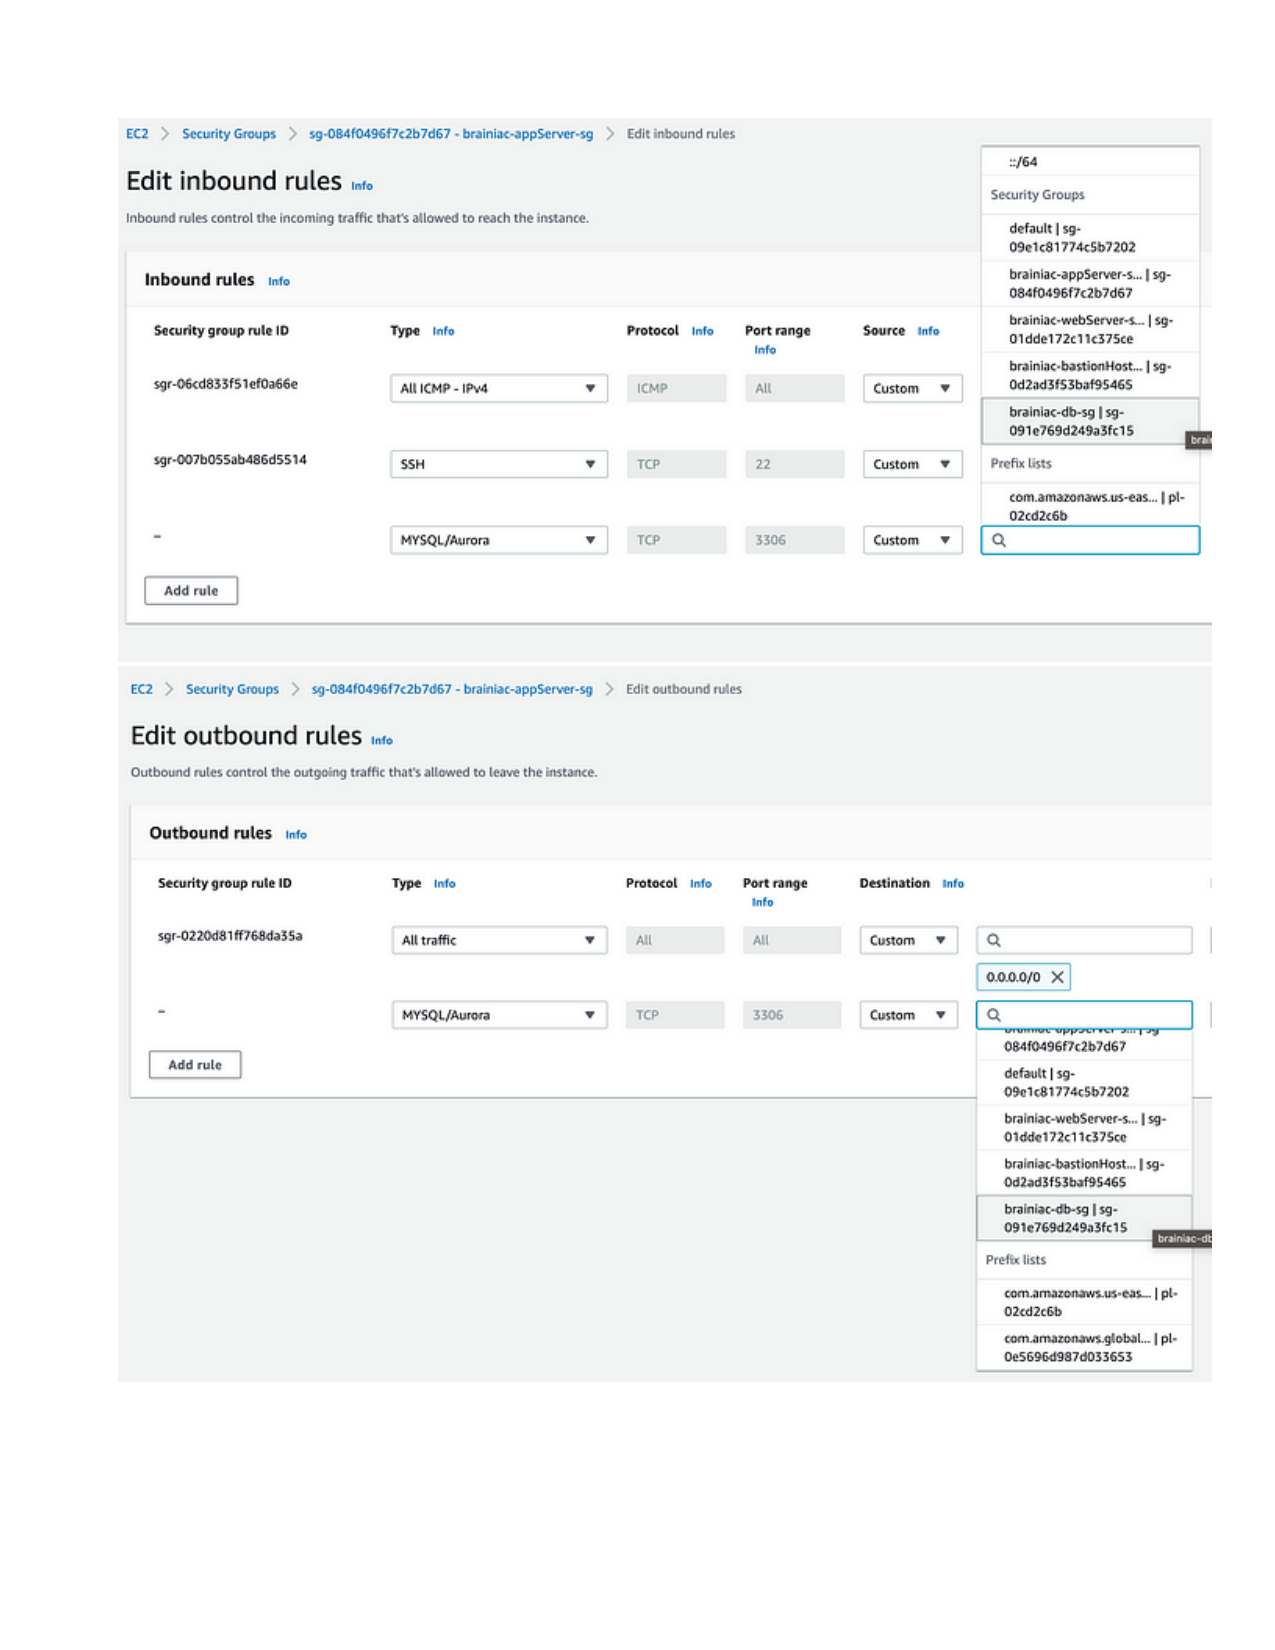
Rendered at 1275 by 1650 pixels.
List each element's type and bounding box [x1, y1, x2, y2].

picture [118, 666, 1212, 1382]
picture [118, 118, 1212, 662]
